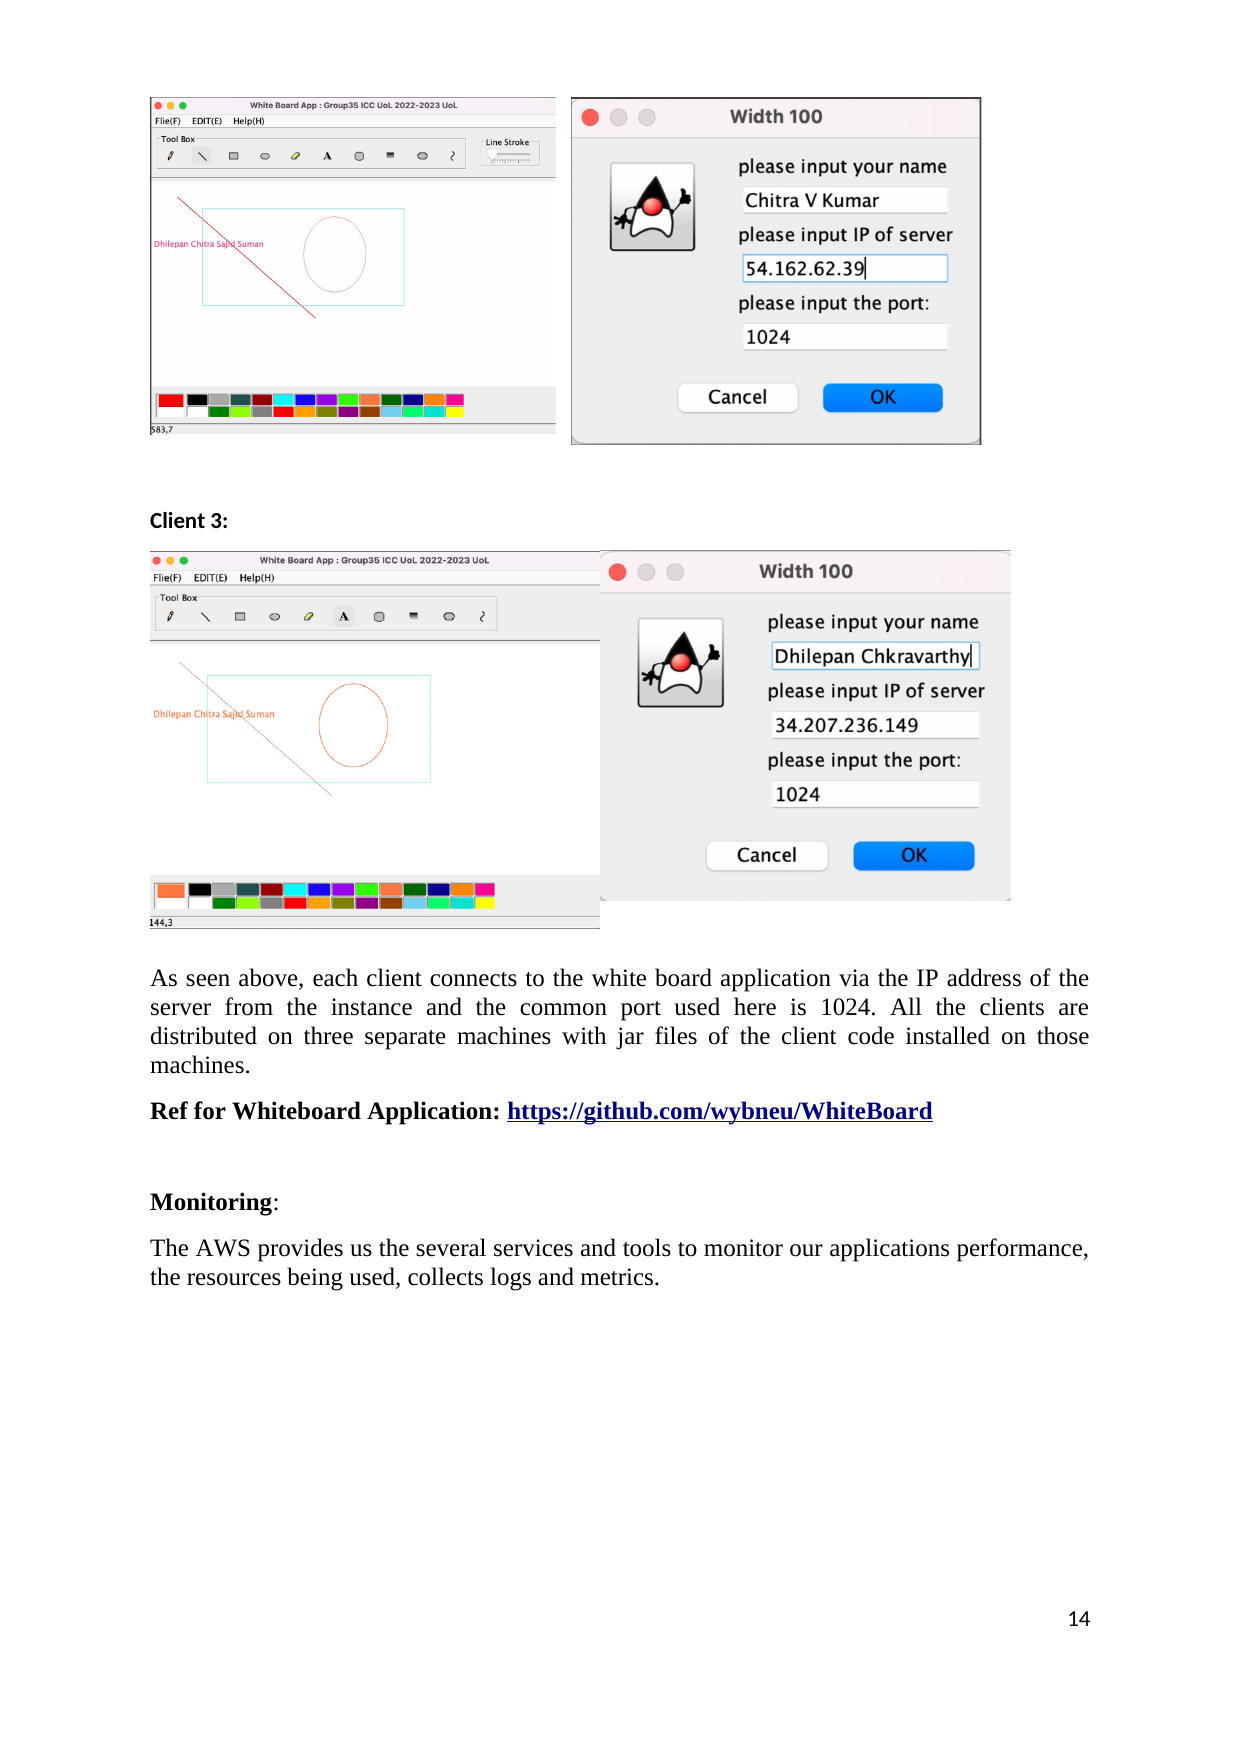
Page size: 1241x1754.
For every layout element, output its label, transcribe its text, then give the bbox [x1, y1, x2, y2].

text Monitoring: [150, 1187, 1090, 1216]
text Client 3: [150, 506, 1090, 534]
text The AWS provides us the several services and tools to monitor our applications performance, the resources being used, collects logs and metrics. [150, 1233, 1090, 1290]
text Ref for Whiteboard Application: https://github.com/wybneu/WhiteBoard [150, 1096, 1090, 1124]
text As seen above, each client connects to the white board application via the IP address of the server from the instance and the common port used here is 1024. All the clients are distributed on three separate machines with jar files of the client code installed on those machines. [150, 963, 1090, 1079]
